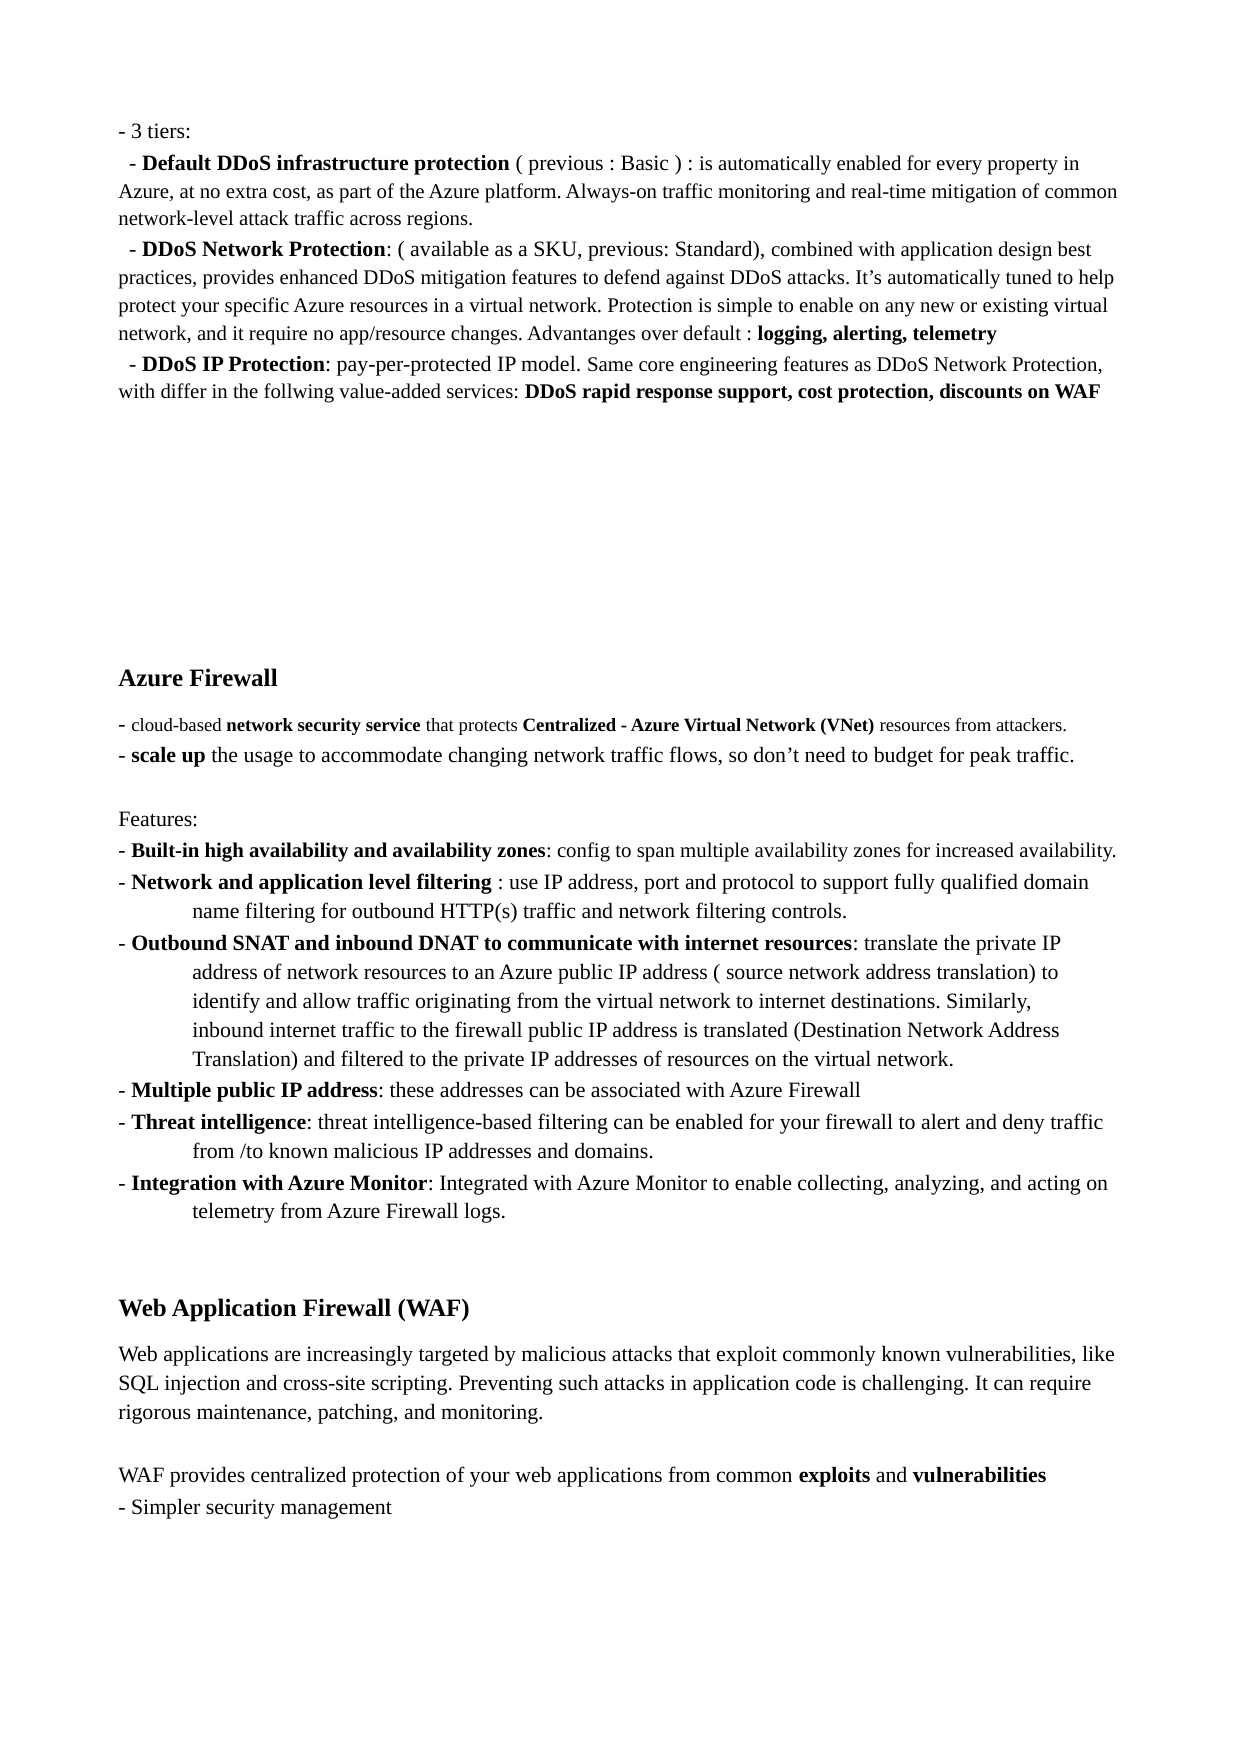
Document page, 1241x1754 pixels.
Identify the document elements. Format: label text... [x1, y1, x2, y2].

text - Multiple public IP address: these addresses can be associated with Azure Firewall [99, 1077, 1122, 1102]
text - Outbound SNAT and inbound DNAT to communicate with internet resources: translate the private IP address of network resources to an Azure public IP address ( source network address translation) to identify and allow traffic originating from the virtual network to internet destinations. Similarly, inbound internet traffic to the firewall public IP address is translated (Destination Network Address Translation) and filtered to the private IP addresses of resources on the virtual network. [99, 930, 1122, 1071]
text - Threat intelligence: threat intelligence-based filtering can be enabled for your firewall to alert and deny traffic from /to known malicious IP addresses and domains. [99, 1109, 1122, 1163]
text Features: [99, 806, 1122, 831]
text - Integration with Azure Monitor: Integrated with Azure Monitor to enable collecting, analyzing, and acting on telemetry from Azure Firewall logs. [99, 1169, 1122, 1224]
text - scale up the usage to accommodate changing network traffic flows, so don’t need to budget for peak traffic. [99, 742, 1122, 768]
text - 3 tiers: [118, 118, 1122, 143]
text - Built-in high availability and availability zones: config to span multiple availability zones for increased availability. [99, 837, 1122, 863]
text - DDoS Network Protection: ( available as a SKU, previous: Standard), combined with application design best practices, provides enhanced DDoS mitigation features to defend against DDoS attacks. It’s automatically tuned to help protect your specific Azure resources in a virtual network. Protection is simple to enable on any new or existing virtual network, and it require no app/resource changes. Advantanges over default : logging, alerting, telemetry [118, 236, 1122, 344]
text - cloud-based network security service that protects Centralized - Azure Virtual Network (VNet) resources from attackers. [99, 711, 1122, 736]
text WAF provides centralized protection of your web applications from common exploits and vulnerabilities [99, 1462, 1122, 1487]
text - Default DDoS infrastructure protection ( previous : Basic ) : is automatically enabled for every property in Azure, at no extra cost, as part of the Azure platform. Always-on traffic monitoring and real-time mitigation of common network-level attack traffic across regions. [118, 150, 1122, 230]
text - Network and application level filtering : use IP address, port and protocol to support fully qualified domain name filtering for outbound HTTP(s) traffic and network filtering controls. [99, 869, 1122, 923]
text Web Application Firewall (WAF) [118, 1293, 1122, 1322]
text - Simpler security management [99, 1494, 1122, 1519]
text Azure Firewall [118, 663, 1122, 692]
text - DDoS IP Protection: pay-per-protected IP model. Same core engineering features as DDoS Network Protection, with differ in the follwing value-added services: DDoS rapid response support, cost protection, discounts on WAF [118, 351, 1122, 403]
text Web applications are increasingly targeted by malicious attacks that exploit commonly known vulnerabilities, like SQL injection and cross-site scripting. Preventing such attacks in application code is challenging. It can require rigorous maintenance, patching, and monitoring. [99, 1341, 1122, 1424]
